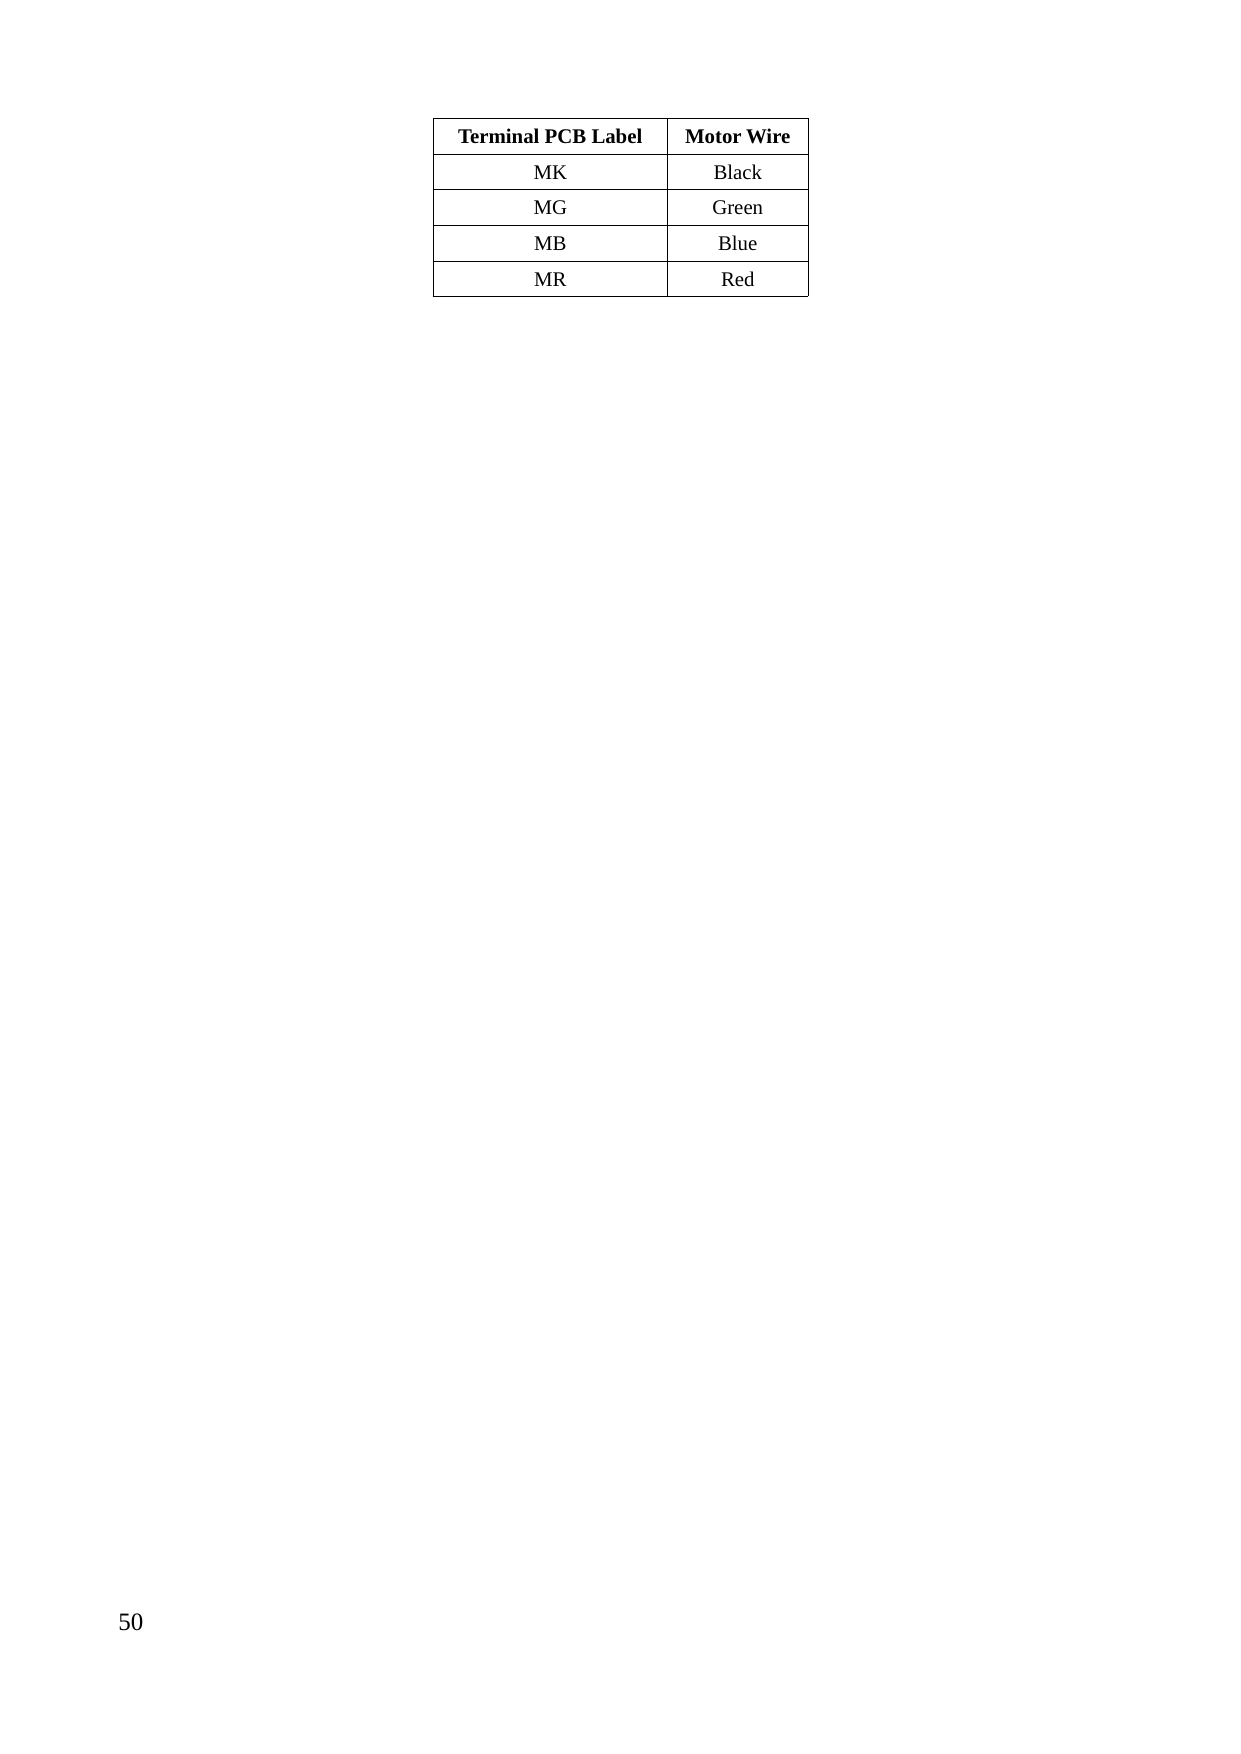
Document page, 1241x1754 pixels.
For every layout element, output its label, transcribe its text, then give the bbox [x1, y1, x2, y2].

table_cell MR [434, 262, 667, 296]
table_header Terminal PCB Label [434, 119, 667, 154]
table_cell MK [434, 155, 667, 189]
table_cell MB [434, 226, 667, 261]
table_cell Blue [668, 226, 808, 261]
table_cell Red [668, 262, 808, 296]
table_cell MG [434, 190, 667, 225]
table_cell Black [668, 155, 808, 189]
table_cell Green [668, 190, 808, 225]
table_header Motor Wire [668, 119, 808, 154]
